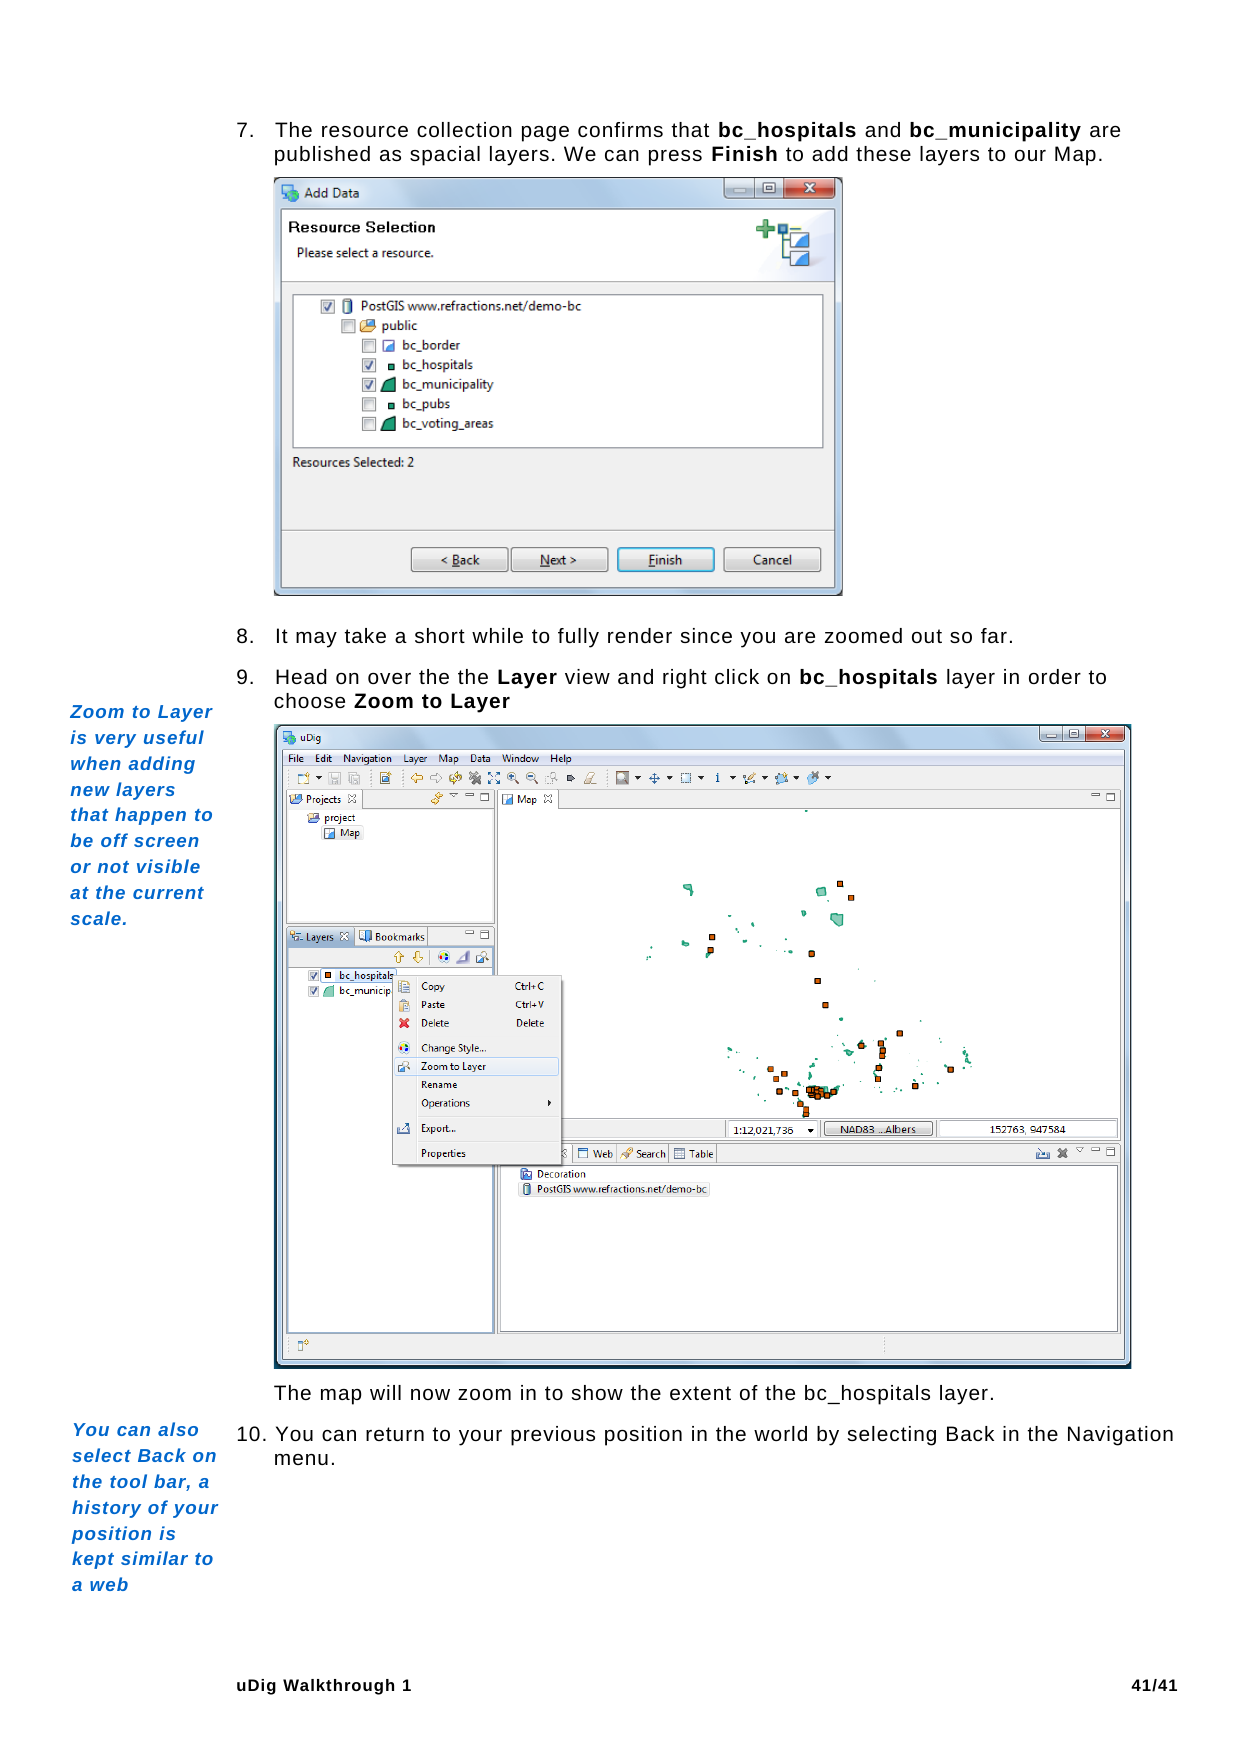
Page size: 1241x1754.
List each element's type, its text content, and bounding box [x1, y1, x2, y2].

list Zoom to Layer is very useful when adding new layers that happen to be off screen or not visible at the current scale. [70, 701, 218, 929]
picture [273, 177, 843, 596]
list It may take a short while to fully render since you are zoomed out so far. [236, 624, 1181, 648]
list The resource collection page confirms that bc_hospitals and bc_municipality are published as spacial layers. We can press Finish to add these layers to our Map. [236, 118, 1181, 608]
list Head on over the the Layer view and right click on bc_hospitals layer in order to choose Zoom to Layer The map will now zoom in to show the extent of the bc_hospitals layer. [236, 665, 1181, 1405]
list You can also select Back on the tool bar, a history of your position is kept similar to a web browser. [72, 1419, 220, 1595]
picture [273, 724, 1132, 1369]
list You can return to your previous position in the world by selecting Back in the Navigation menu. [236, 1421, 1181, 1469]
